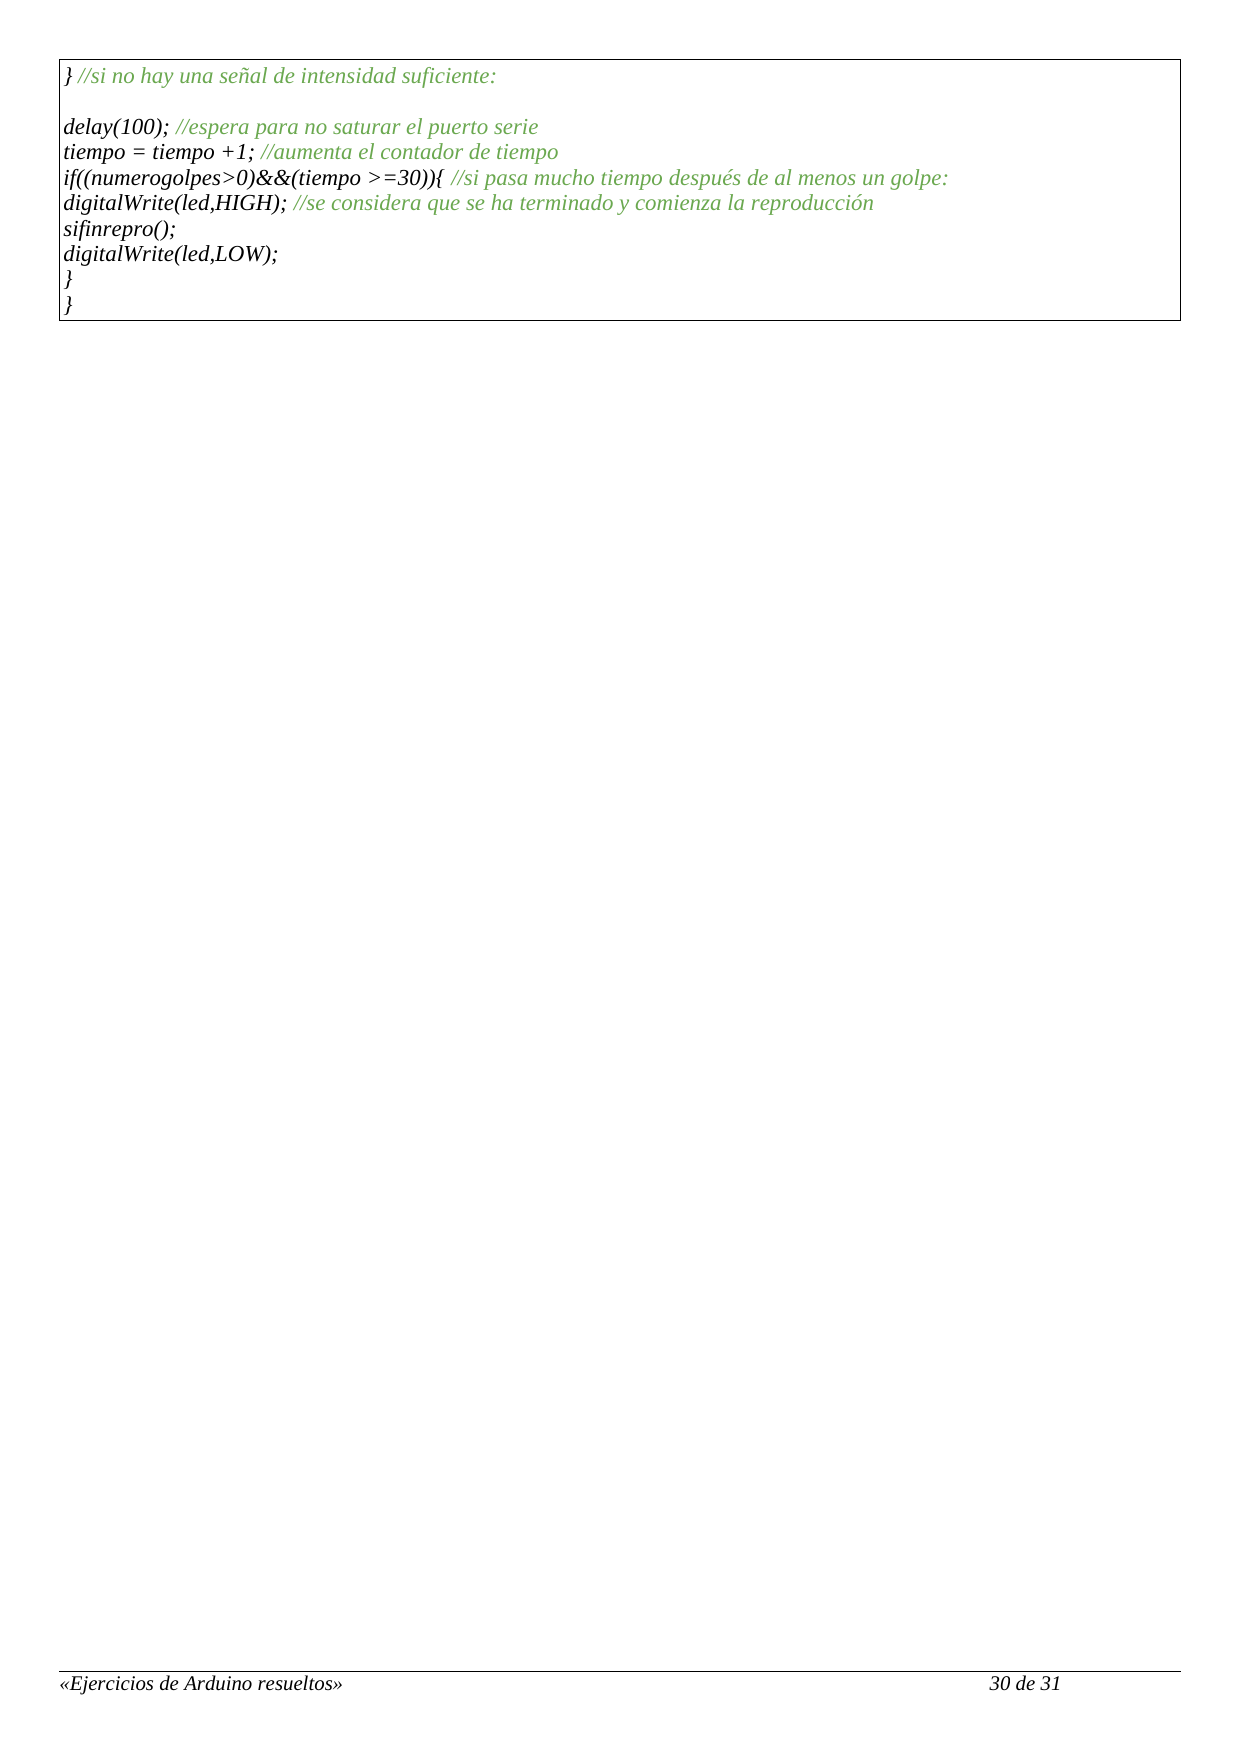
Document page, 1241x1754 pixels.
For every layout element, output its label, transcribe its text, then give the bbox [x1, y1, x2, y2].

text } //si no hay una señal de intensidad suficiente: [60, 60, 1180, 84]
text digitalWrite(led,LOW); [178, 237, 1180, 262]
text tiempo = tiempo +1; //aumenta el contador de tiempo [257, 135, 1180, 161]
text sifinrepro(); [178, 212, 1180, 237]
text } [60, 288, 1180, 320]
text delay(100); //espera para no saturar el puerto serie [60, 110, 1180, 135]
text } [74, 262, 1180, 288]
text digitalWrite(led,HIGH); //se considera que se ha terminado y comienza la reproducción [293, 186, 1180, 212]
text if((numerogolpes>0)&&(tiempo >=30)){ //si pasa mucho tiempo después de al menos un golpe: [261, 161, 1180, 186]
